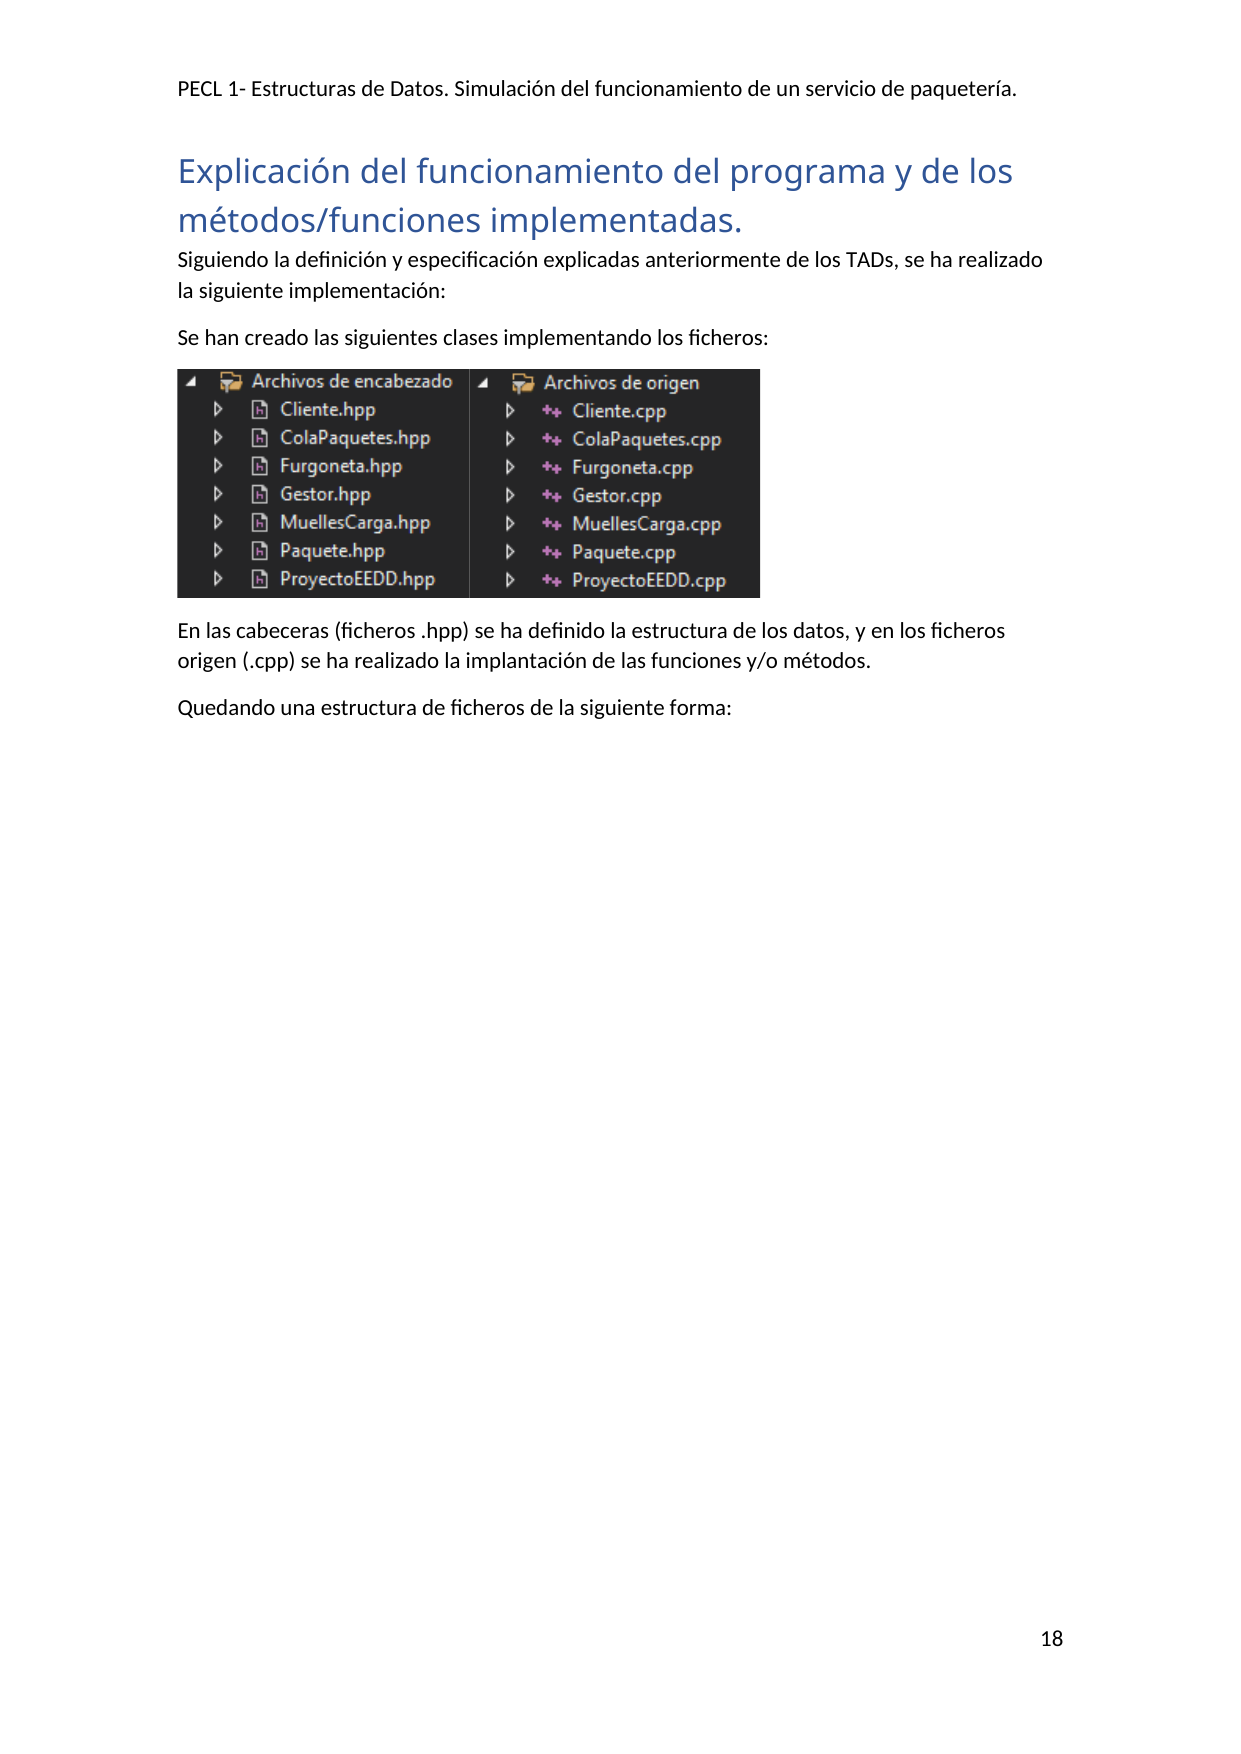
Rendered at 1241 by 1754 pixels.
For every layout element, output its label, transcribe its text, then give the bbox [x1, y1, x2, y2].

text Se han creado las siguientes clases implementando los ficheros: [177, 323, 1063, 351]
text En las cabeceras (ficheros .hpp) se ha definido la estructura de los datos, y en los ficheros origen (.cpp) se ha realizado la implantación de las funciones y/o métodos. [177, 616, 1063, 675]
subtitle Explicación del funcionamiento del programa y de los métodos/funciones implementadas. [177, 148, 1063, 242]
text Quedando una estructura de ficheros de la siguiente forma: [177, 693, 1063, 722]
text Siguiendo la definición y especificación explicadas anteriormente de los TADs, se ha realizado la siguiente implementación: [177, 246, 1063, 304]
picture [177, 369, 761, 598]
